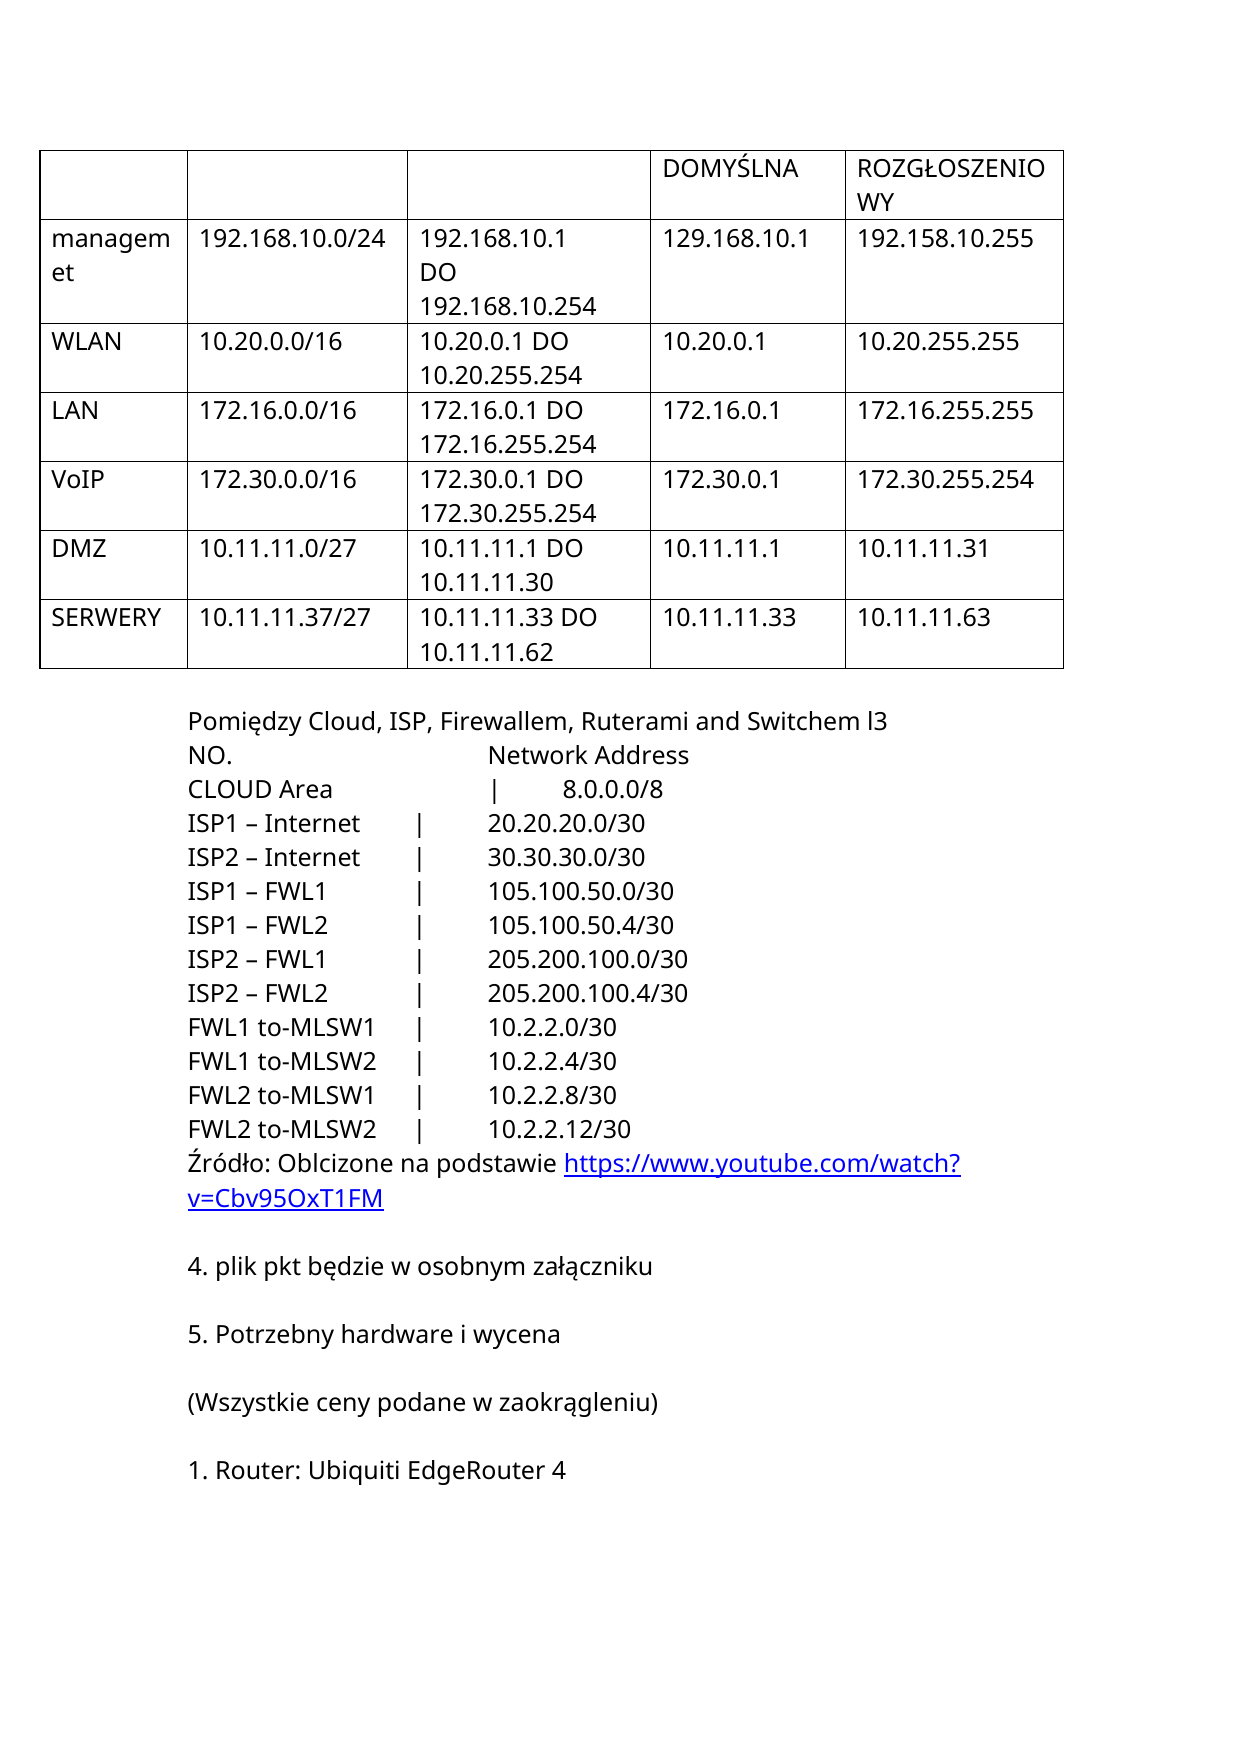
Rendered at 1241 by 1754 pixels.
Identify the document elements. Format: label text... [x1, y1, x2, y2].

table_header DOMYŚLNA [651, 151, 845, 219]
text ISP1 – Internet | 20.20.20.0/30 [187, 806, 1053, 839]
text ISP2 – Internet | 30.30.30.0/30 [187, 839, 1053, 874]
table_cell 192.158.10.255 [846, 220, 1063, 322]
text ISP2 – FWL1 | 205.200.100.0/30 [187, 942, 1053, 976]
text FWL2 to-MLSW1 | 10.2.2.8/30 [187, 1078, 1053, 1112]
table_cell LAN [41, 393, 187, 461]
table_cell 172.16.0.1 DO 172.16.255.254 [408, 393, 650, 461]
table_cell 10.20.0.1 DO 10.20.255.254 [408, 324, 650, 392]
table_cell 10.11.11.0/27 [188, 531, 407, 599]
table_cell 172.30.0.0/16 [188, 462, 407, 530]
table_header [408, 151, 650, 219]
table_cell 10.11.11.33 [651, 600, 845, 668]
table_cell DMZ [41, 531, 187, 599]
table_cell 172.30.0.1 DO 172.30.255.254 [408, 462, 650, 530]
table_cell 10.11.11.63 [846, 600, 1063, 668]
table_cell 10.11.11.33 DO 10.11.11.62 [408, 600, 650, 668]
list Potrzebny hardware i wycena [187, 1316, 1053, 1351]
table_cell 129.168.10.1 [651, 220, 845, 322]
table_cell SERWERY [41, 600, 187, 668]
table_header [188, 151, 407, 219]
table_cell 10.20.0.0/16 [188, 324, 407, 392]
table_cell VoIP [41, 462, 187, 530]
text CLOUD Area | 8.0.0.0/8 [187, 771, 1053, 806]
text FWL2 to-MLSW2 | 10.2.2.12/30 [187, 1112, 1053, 1146]
table_cell 172.16.0.0/16 [188, 393, 407, 461]
table_header [41, 151, 187, 219]
table_cell 10.11.11.31 [846, 531, 1063, 599]
text (Wszystkie ceny podane w zaokrągleniu) [187, 1384, 1053, 1419]
text Pomiędzy Cloud, ISP, Firewallem, Ruterami and Switchem l3 [187, 703, 1053, 737]
text NO. Network Address [187, 737, 1053, 771]
text FWL1 to-MLSW1 | 10.2.2.0/30 [187, 1010, 1053, 1044]
table_header ROZGŁOSZENIOWY [846, 151, 1063, 219]
table_cell 10.20.255.255 [846, 324, 1063, 392]
table_cell managemet [41, 220, 187, 322]
text Źródło: Oblcizone na podstawie https://www.youtube.com/watch?v=Cbv95OxT1FM [187, 1146, 1053, 1214]
text ISP2 – FWL2 | 205.200.100.4/30 [187, 976, 1053, 1010]
list plik pkt będzie w osobnym załączniku [187, 1248, 1053, 1282]
text ISP1 – FWL2 | 105.100.50.4/30 [187, 908, 1053, 942]
table_cell 10.11.11.1 DO 10.11.11.30 [408, 531, 650, 599]
table_cell 10.20.0.1 [651, 324, 845, 392]
text ISP1 – FWL1 | 105.100.50.0/30 [187, 874, 1053, 908]
table_cell 172.30.255.254 [846, 462, 1063, 530]
table_cell 172.16.0.1 [651, 393, 845, 461]
table_cell 10.11.11.1 [651, 531, 845, 599]
table_cell 192.168.10.0/24 [188, 220, 407, 322]
table_cell 192.168.10.1 DO 192.168.10.254 [408, 220, 650, 322]
table_cell 172.30.0.1 [651, 462, 845, 530]
text FWL1 to-MLSW2 | 10.2.2.4/30 [187, 1044, 1053, 1078]
table_cell 172.16.255.255 [846, 393, 1063, 461]
list Router: Ubiquiti EdgeRouter 4 [187, 1453, 1053, 1487]
table_cell WLAN [41, 324, 187, 392]
table_cell 10.11.11.37/27 [188, 600, 407, 668]
